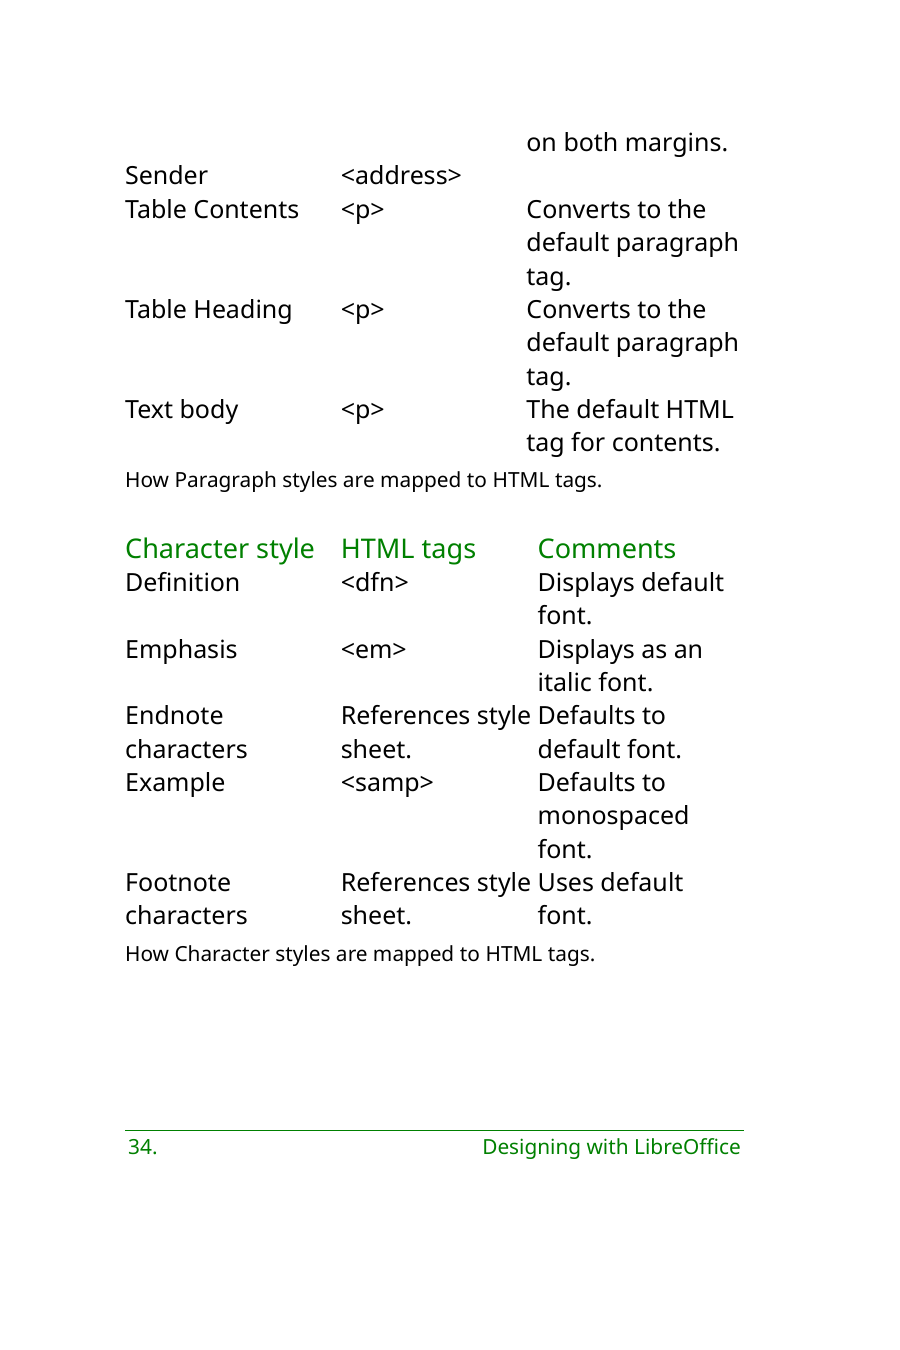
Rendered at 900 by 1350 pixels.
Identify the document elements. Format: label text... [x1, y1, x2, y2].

table_cell Table Contents [125, 192, 341, 292]
table_cell <p> [341, 192, 526, 292]
table_cell Converts to the default paragraph tag. [526, 292, 744, 392]
table_cell [526, 158, 744, 192]
table_cell References style sheet. [341, 698, 537, 765]
table_cell <em> [341, 631, 537, 698]
table_cell Emphasis [125, 631, 341, 698]
table_cell Definition [125, 565, 341, 631]
table_cell Table Heading [125, 292, 341, 392]
table_cell [341, 125, 526, 158]
table_cell on both margins. [526, 125, 744, 158]
table_cell <samp> [341, 765, 537, 865]
table_cell Defaults to monospaced font. [538, 765, 744, 865]
table_cell <p> [341, 392, 526, 458]
table_header HTML tags [341, 531, 537, 565]
table_cell Converts to the default paragraph tag. [526, 192, 744, 292]
table_cell <p> [341, 292, 526, 392]
table_cell Defaults to default font. [538, 698, 744, 765]
table_cell <dfn> [341, 565, 537, 631]
table_header Character style [125, 531, 341, 565]
table_cell [125, 125, 341, 158]
table_header Comments [538, 531, 744, 565]
table_cell Footnote characters [125, 865, 341, 931]
table_cell Text body [125, 392, 341, 458]
table_cell <address> [341, 158, 526, 192]
table_cell Example [125, 765, 341, 865]
table_cell Sender [125, 158, 341, 192]
table_cell The default HTML tag for contents. [526, 392, 744, 458]
table_cell References style sheet. [341, 865, 537, 931]
table_cell Endnote characters [125, 698, 341, 765]
table_cell Displays default font. [538, 565, 744, 631]
table_cell How Paragraph styles are mapped to HTML tags. [125, 458, 744, 493]
table_cell Uses default font. [538, 865, 744, 931]
table_cell How Character styles are mapped to HTML tags. [125, 931, 744, 966]
table_cell Displays as an italic font. [538, 631, 744, 698]
